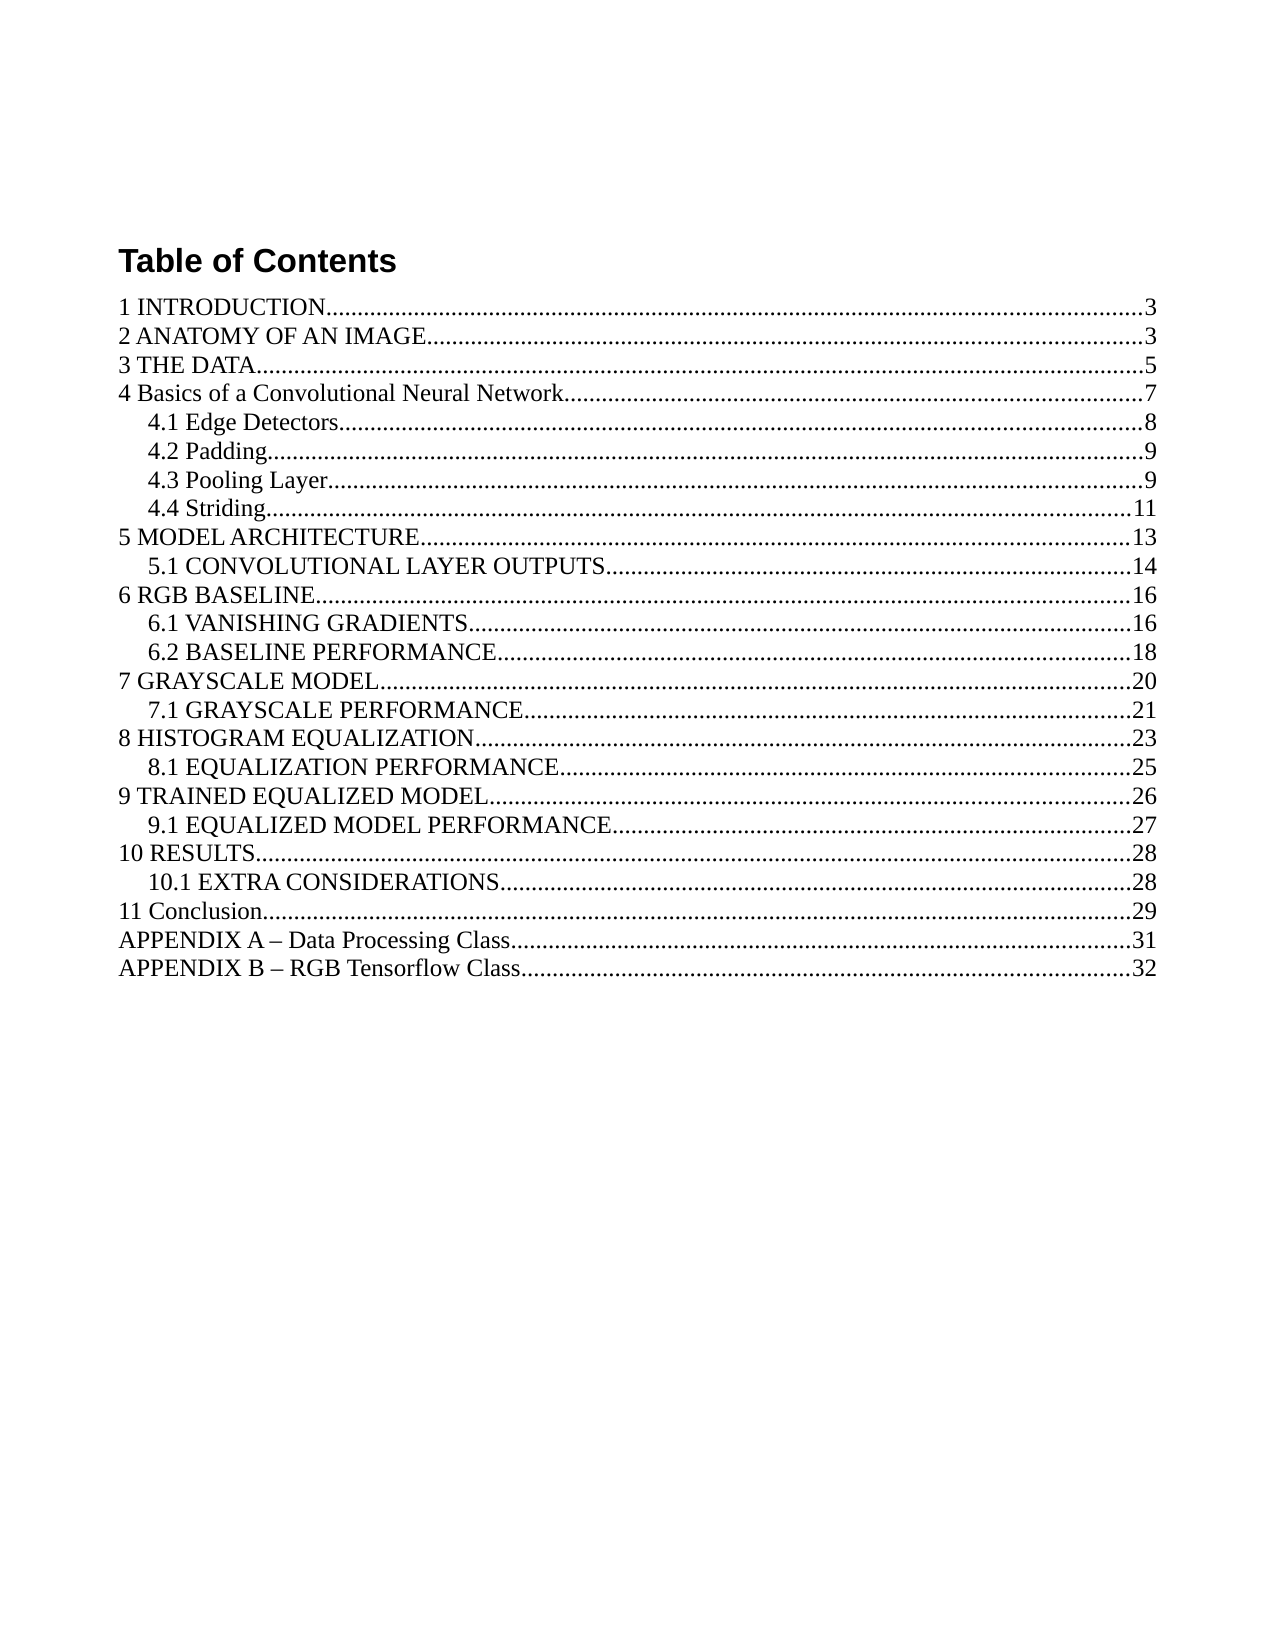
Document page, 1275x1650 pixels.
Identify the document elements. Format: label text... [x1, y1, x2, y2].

text 7 GRAYSCALE MODEL 20 [118, 666, 1157, 695]
text 8 HISTOGRAM EQUALIZATION 23 [118, 723, 1157, 752]
text 6 RGB BASELINE 16 [118, 580, 1157, 608]
text 10.1 EXTRA CONSIDERATIONS 28 [148, 867, 1157, 896]
text 5 MODEL ARCHITECTURE 13 [118, 522, 1157, 551]
text 6.2 BASELINE PERFORMANCE 18 [148, 637, 1157, 666]
text 4 Basics of a Convolutional Neural Network 7 [118, 378, 1157, 407]
text 8.1 EQUALIZATION PERFORMANCE 25 [148, 752, 1157, 781]
text 1 INTRODUCTION 3 [118, 292, 1157, 321]
text 6.1 VANISHING GRADIENTS 16 [148, 608, 1157, 637]
text 7.1 GRAYSCALE PERFORMANCE 21 [148, 695, 1157, 723]
text 5.1 CONVOLUTIONAL LAYER OUTPUTS 14 [148, 551, 1157, 580]
text 4.4 Striding 11 [148, 493, 1157, 522]
text 4.1 Edge Detectors 8 [148, 407, 1157, 436]
text APPENDIX A – Data Processing Class 31 [118, 925, 1157, 953]
text 4.2 Padding 9 [148, 436, 1157, 465]
text 4.3 Pooling Layer 9 [148, 465, 1157, 493]
text 2 ANATOMY OF AN IMAGE 3 [118, 321, 1157, 350]
text 10 RESULTS 28 [118, 838, 1157, 867]
text 3 THE DATA 5 [118, 350, 1157, 378]
text 11 Conclusion 29 [118, 896, 1157, 925]
text APPENDIX B – RGB Tensorflow Class 32 [118, 953, 1157, 982]
text 9 TRAINED EQUALIZED MODEL 26 [118, 781, 1157, 810]
subtitle Table of Contents [118, 241, 1157, 280]
text 9.1 EQUALIZED MODEL PERFORMANCE 27 [148, 810, 1157, 838]
